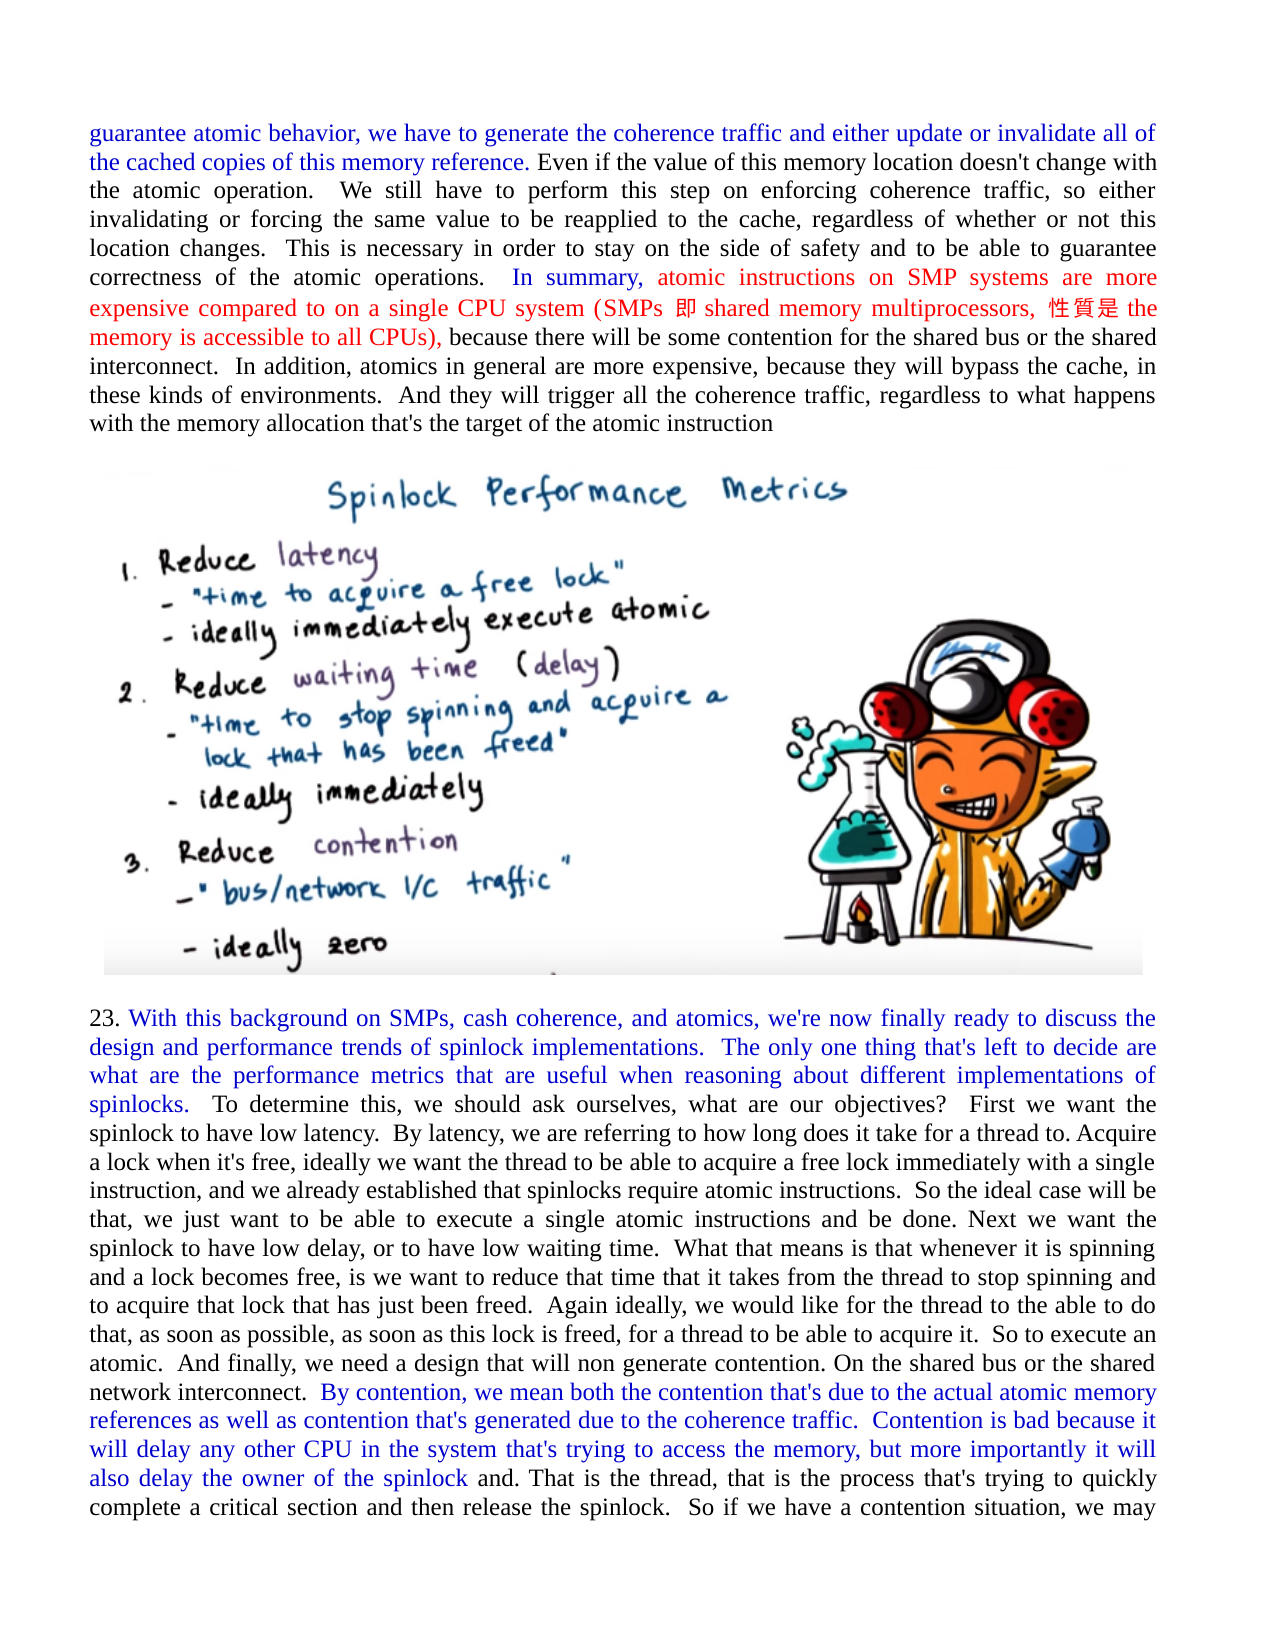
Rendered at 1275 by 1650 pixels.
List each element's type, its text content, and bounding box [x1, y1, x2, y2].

text guarantee atomic behavior, we have to generate the coherence traffic and either update or invalidate all of the cached copies of this memory reference. Even if the value of this memory location doesn't change with the atomic operation. We still have to perform this step on enforcing coherence traffic, so either invalidating or forcing the same value to be reapplied to the cache, regardless of whether or not this location changes. This is necessary in order to stay on the side of safety and to be able to guarantee correctness of the atomic operations. In summary, atomic instructions on SMP systems are more expensive compared to on a single CPU system (SMPs 即shared memory multiprocessors, 性質是the memory is accessible to all CPUs), because there will be some contention for the shared bus or the shared interconnect. In addition, atomics in general are more expensive, because they will bypass the cache, in these kinds of environments. And they will trigger all the coherence traffic, regardless to what happens with the memory allocation that's the target of the atomic instruction [89, 118, 1158, 437]
picture [104, 466, 1143, 975]
text 23. With this background on SMPs, cash coherence, and atomics, we're now finally ready to discuss the design and performance trends of spinlock implementations. The only one thing that's left to decide are what are the performance metrics that are useful when reasoning about different implementations of spinlocks. To determine this, we should ask ourselves, what are our objectives? First we want the spinlock to have low latency. By latency, we are referring to how long does it take for a thread to. Acquire a lock when it's free, ideally we want the thread to be able to acquire a free lock immediately with a single instruction, and we already established that spinlocks require atomic instructions. So the ideal case will be that, we just want to be able to execute a single atomic instructions and be done. Next we want the spinlock to have low delay, or to have low waiting time. What that means is that whenever it is spinning and a lock becomes free, is we want to reduce that time that it takes from the thread to stop spinning and to acquire that lock that has just been freed. Again ideally, we would like for the thread to the able to do that, as soon as possible, as soon as this lock is freed, for a thread to be able to acquire it. So to execute an atomic. And finally, we need a design that will non generate contention. On the shared bus or the shared network interconnect. By contention, we mean both the contention that's due to the actual atomic memory references as well as contention that's generated due to the coherence traffic. Contention is bad because it will delay any other CPU in the system that's trying to access the memory, but more importantly it will also delay the owner of the spinlock and. That is the thread, that is the process that's trying to quickly complete a critical section and then release the spinlock. So if we have a contention situation, we may [89, 1003, 1158, 1520]
